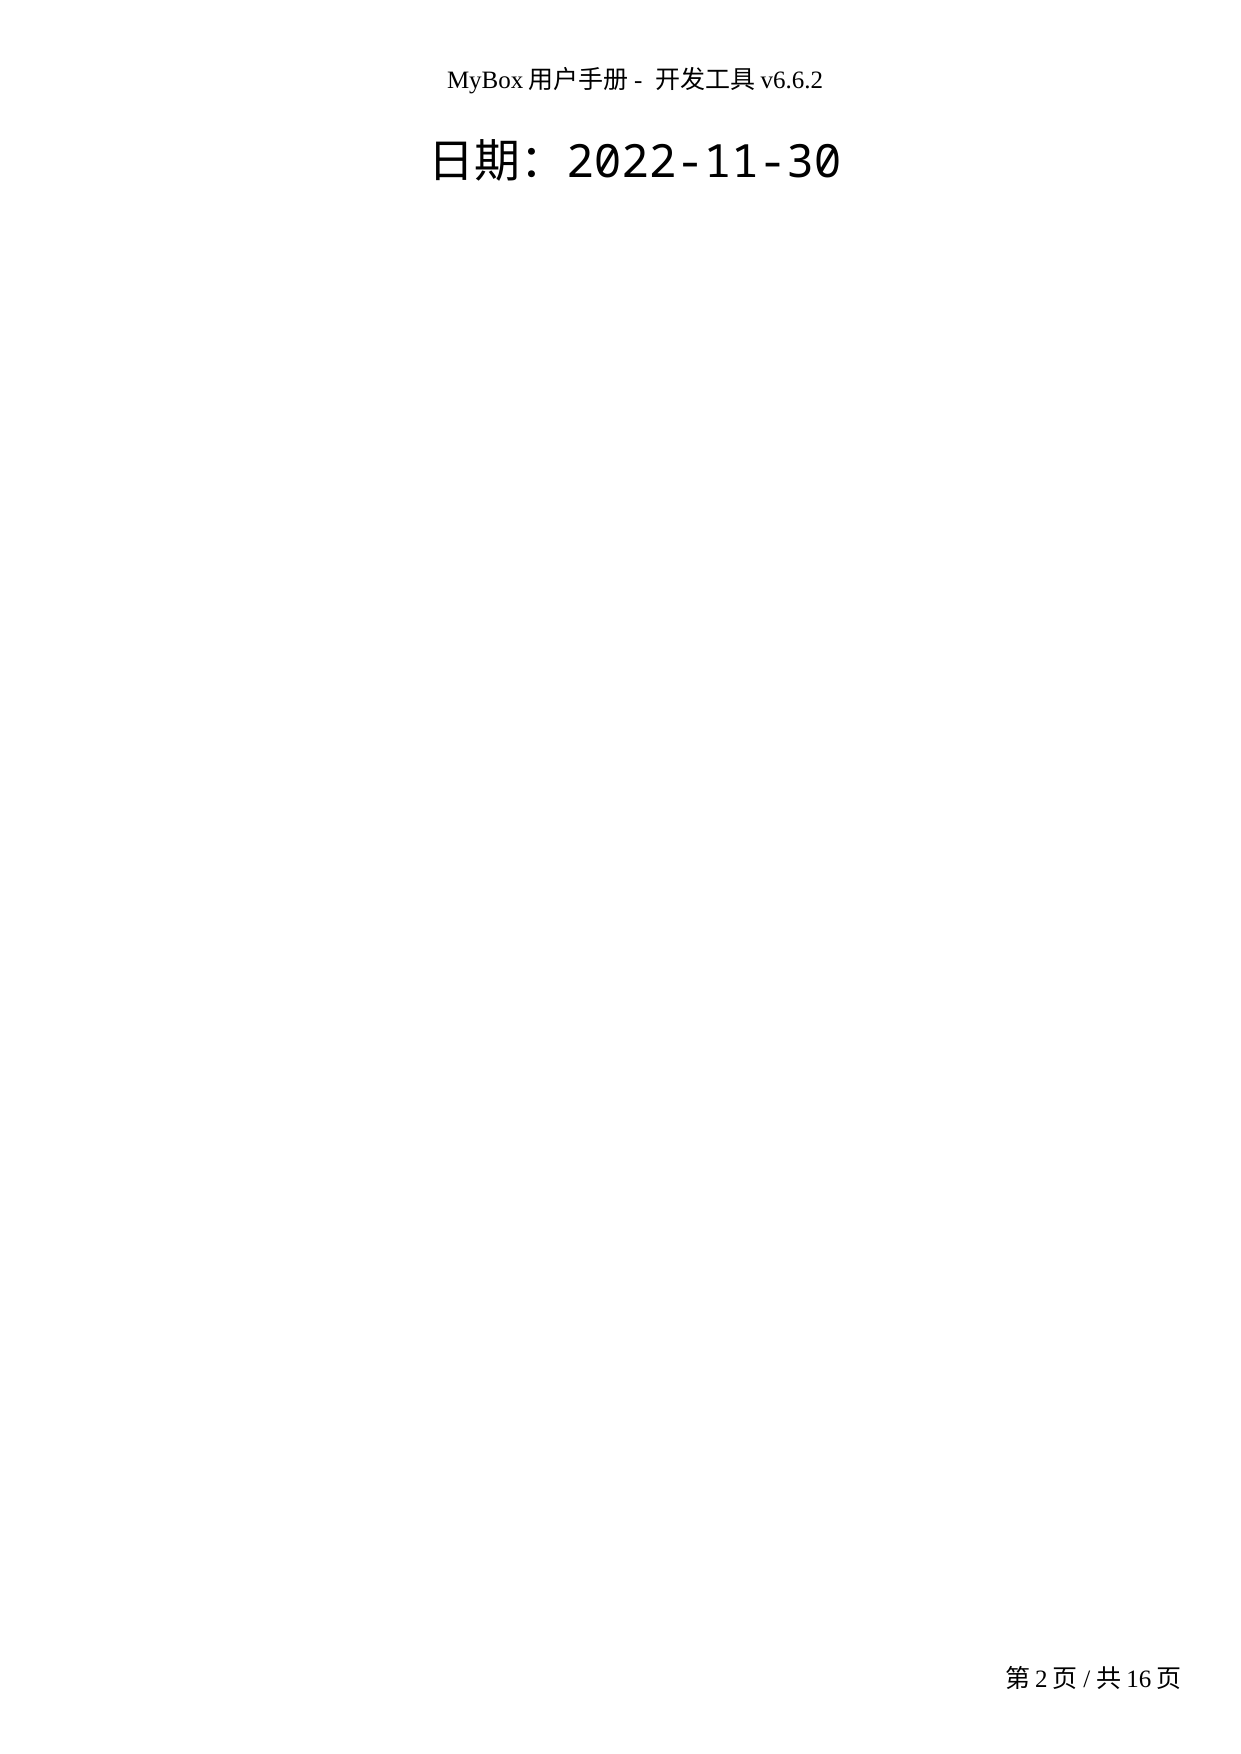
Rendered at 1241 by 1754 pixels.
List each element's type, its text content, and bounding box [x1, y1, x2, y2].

text 日期：2022-11-30 [88, 125, 1181, 191]
